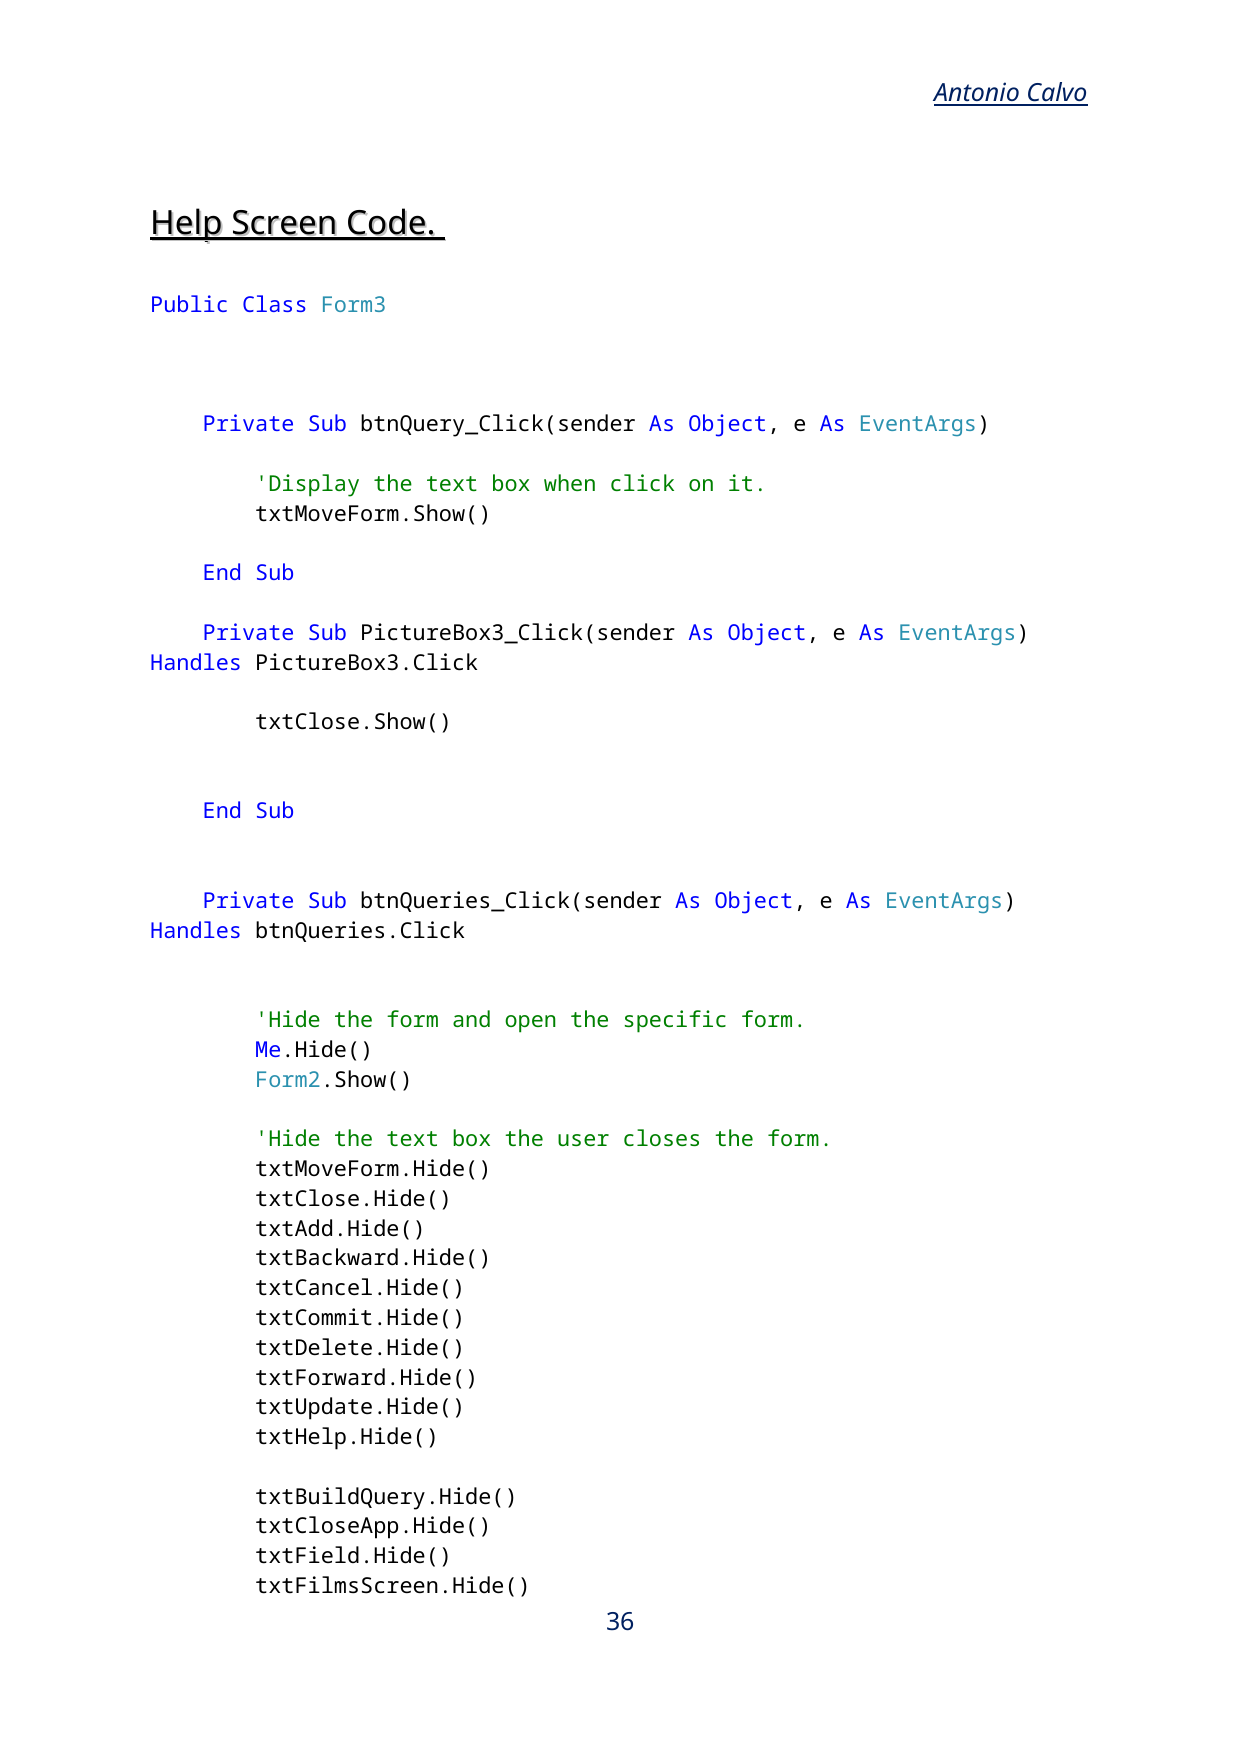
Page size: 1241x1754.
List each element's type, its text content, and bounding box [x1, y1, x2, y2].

text txtBuildQuery.Hide() [150, 1481, 1090, 1510]
text 'Display the text box when click on it. [150, 468, 1090, 497]
text Private Sub btnQuery_Click(sender As Object, e As EventArgs) [150, 408, 1090, 438]
text 'Hide the form and open the specific form. [150, 1004, 1090, 1034]
subtitle Help Screen Code. [150, 199, 1090, 244]
text txtBackward.Hide() [150, 1242, 1090, 1272]
text Form2.Show() [150, 1063, 1090, 1093]
text txtClose.Show() [150, 706, 1090, 736]
text txtCancel.Hide() [150, 1272, 1090, 1302]
text txtHelp.Hide() [150, 1421, 1090, 1451]
text Me.Hide() [150, 1034, 1090, 1063]
text txtDelete.Hide() [150, 1332, 1090, 1361]
text txtFilmsScreen.Hide() [150, 1570, 1090, 1600]
text txtCloseApp.Hide() [150, 1510, 1090, 1540]
text txtField.Hide() [150, 1540, 1090, 1570]
text txtForward.Hide() [150, 1361, 1090, 1391]
text txtMoveForm.Hide() [150, 1153, 1090, 1183]
text Private Sub btnQueries_Click(sender As Object, e As EventArgs) Handles btnQueries.Click [150, 885, 1090, 944]
text txtCommit.Hide() [150, 1302, 1090, 1332]
text Public Class Form3 [150, 289, 1090, 319]
text txtMoveForm.Show() [150, 497, 1090, 527]
text End Sub [150, 795, 1090, 825]
text txtUpdate.Hide() [150, 1391, 1090, 1421]
text End Sub [150, 557, 1090, 587]
text Private Sub PictureBox3_Click(sender As Object, e As EventArgs) Handles PictureBox3.Click [150, 617, 1090, 676]
text txtClose.Hide() [150, 1183, 1090, 1212]
text 'Hide the text box the user closes the form. [150, 1123, 1090, 1153]
text txtAdd.Hide() [150, 1212, 1090, 1242]
